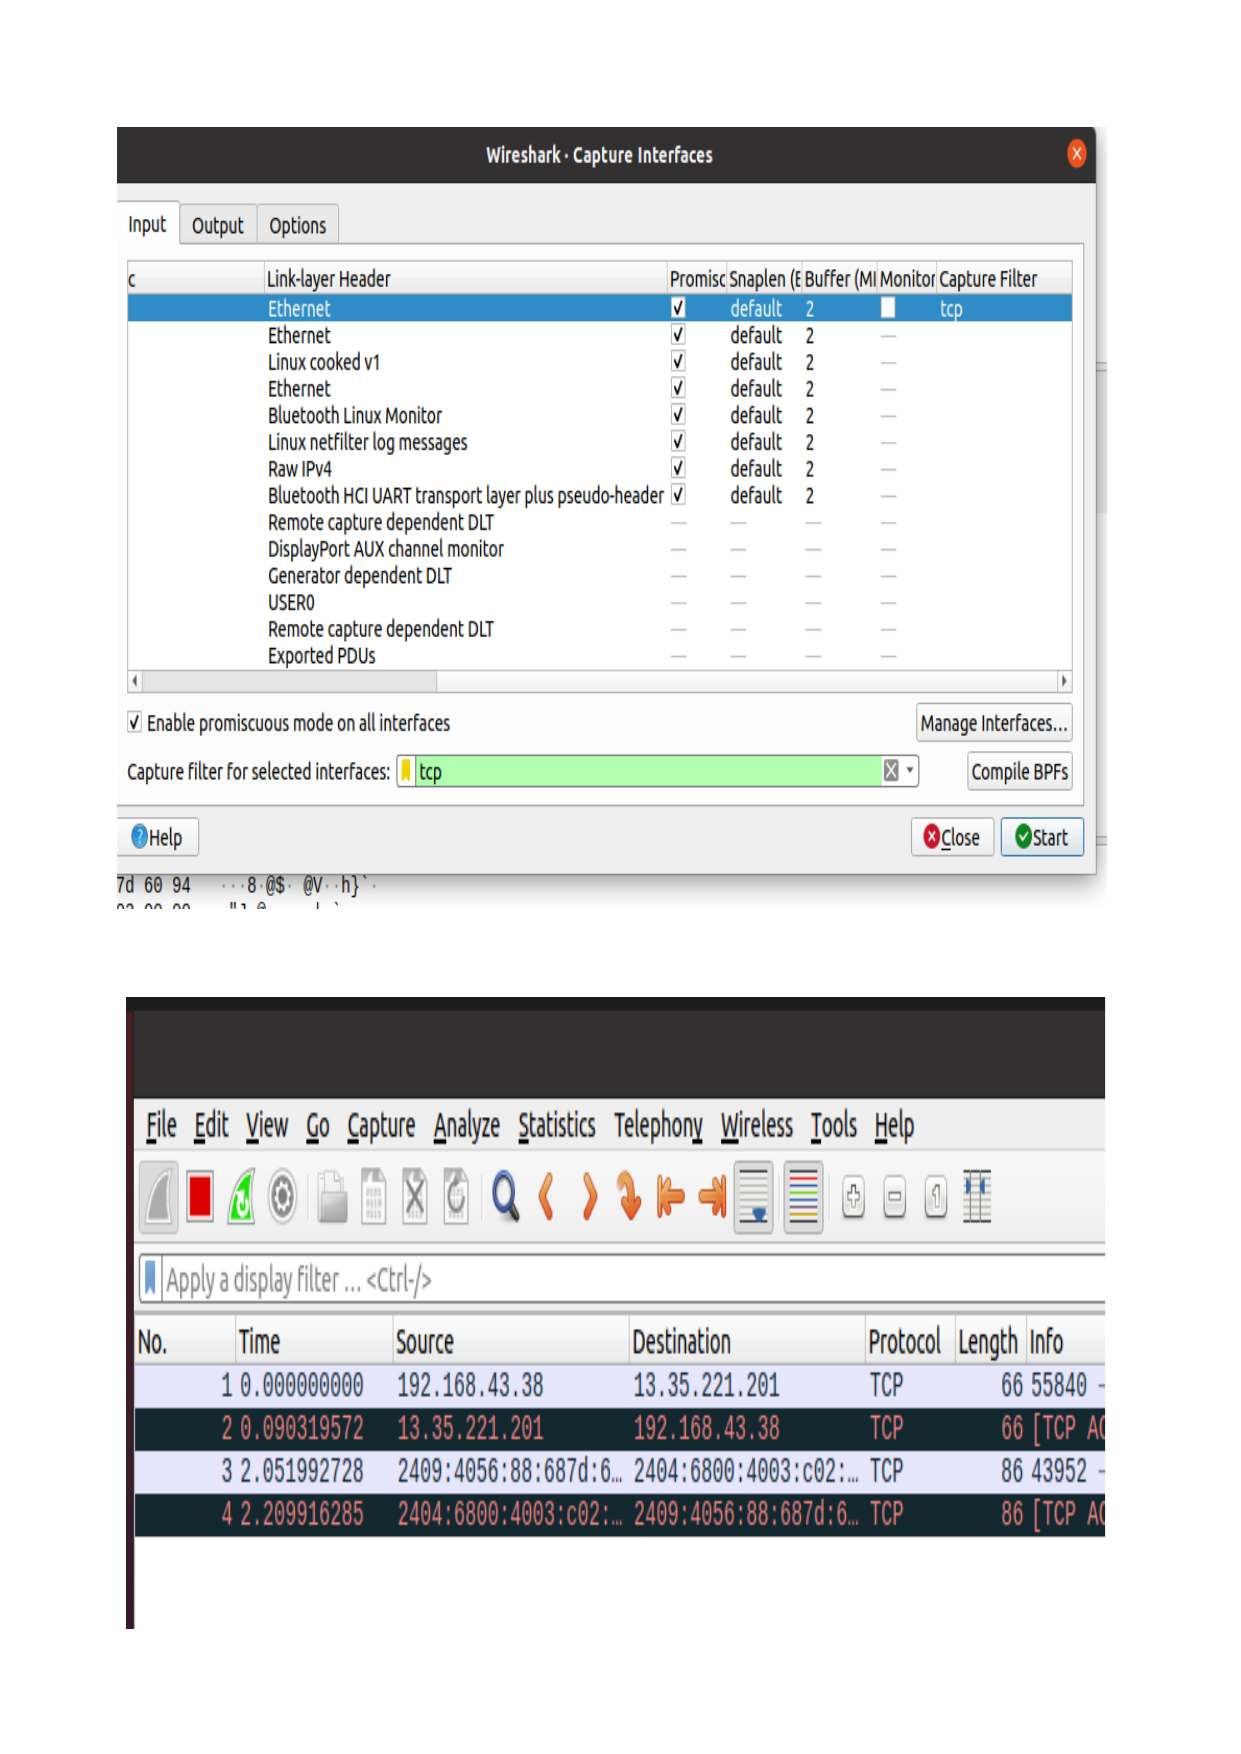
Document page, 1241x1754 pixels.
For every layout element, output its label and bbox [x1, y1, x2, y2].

picture [117, 127, 1108, 909]
picture [126, 997, 228, 1041]
